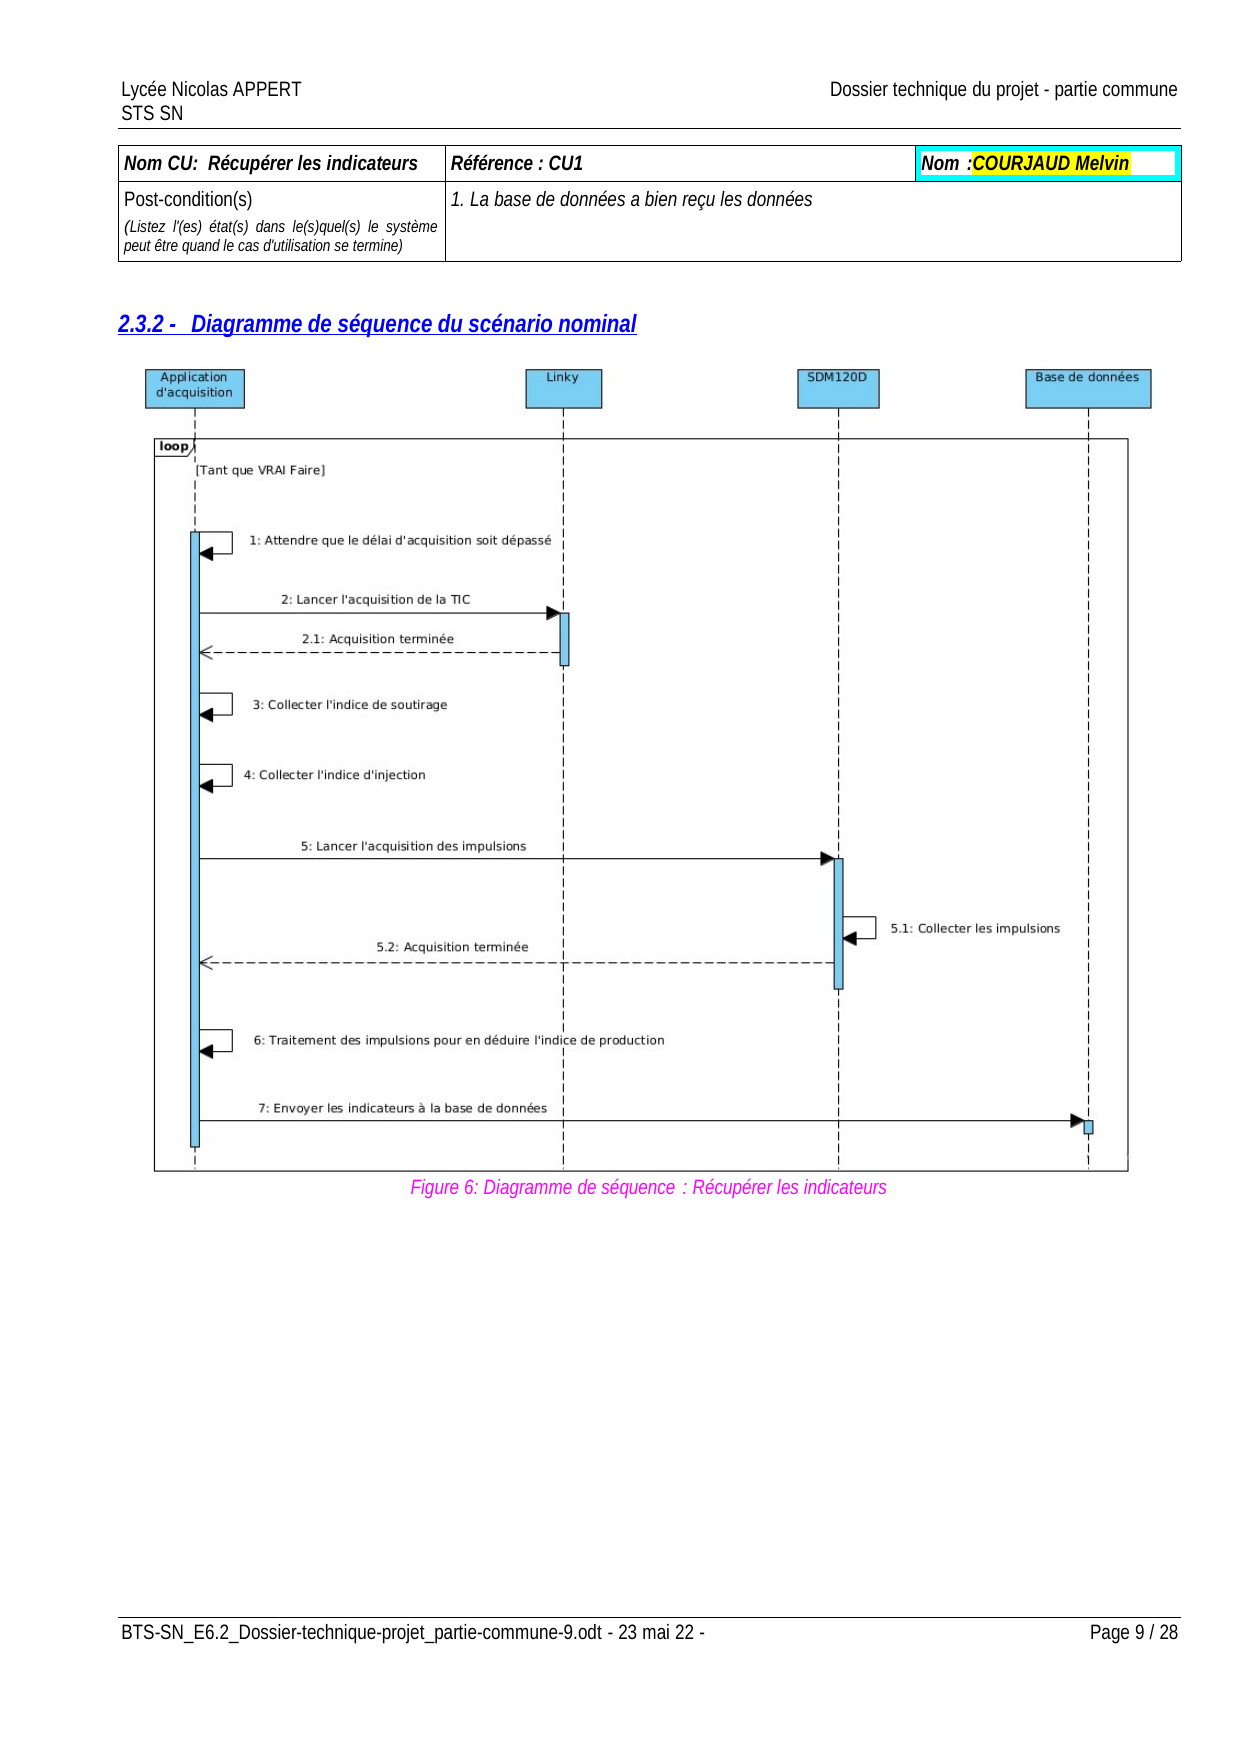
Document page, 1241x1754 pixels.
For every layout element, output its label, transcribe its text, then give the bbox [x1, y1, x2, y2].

table_cell Post-condition(s) (Listez l'(es) état(s) dans le(s)quel(s) le système peut être quand le cas d'utilisation se termine) [119, 182, 445, 261]
table_header Nom CU: Récupérer les indicateurs [119, 146, 445, 181]
subtitle Diagramme de séquence du scénario nominal [118, 309, 1181, 338]
table_cell 1. La base de données a bien reçu les données [446, 182, 1181, 261]
text Figure 6: Diagramme de séquence : Récupérer les indicateurs [143, 1175, 1156, 1199]
table_header Nom :COURJAUD Melvin [916, 146, 1181, 181]
picture [143, 367, 1156, 1175]
table_header Référence : CU1 [446, 146, 915, 181]
